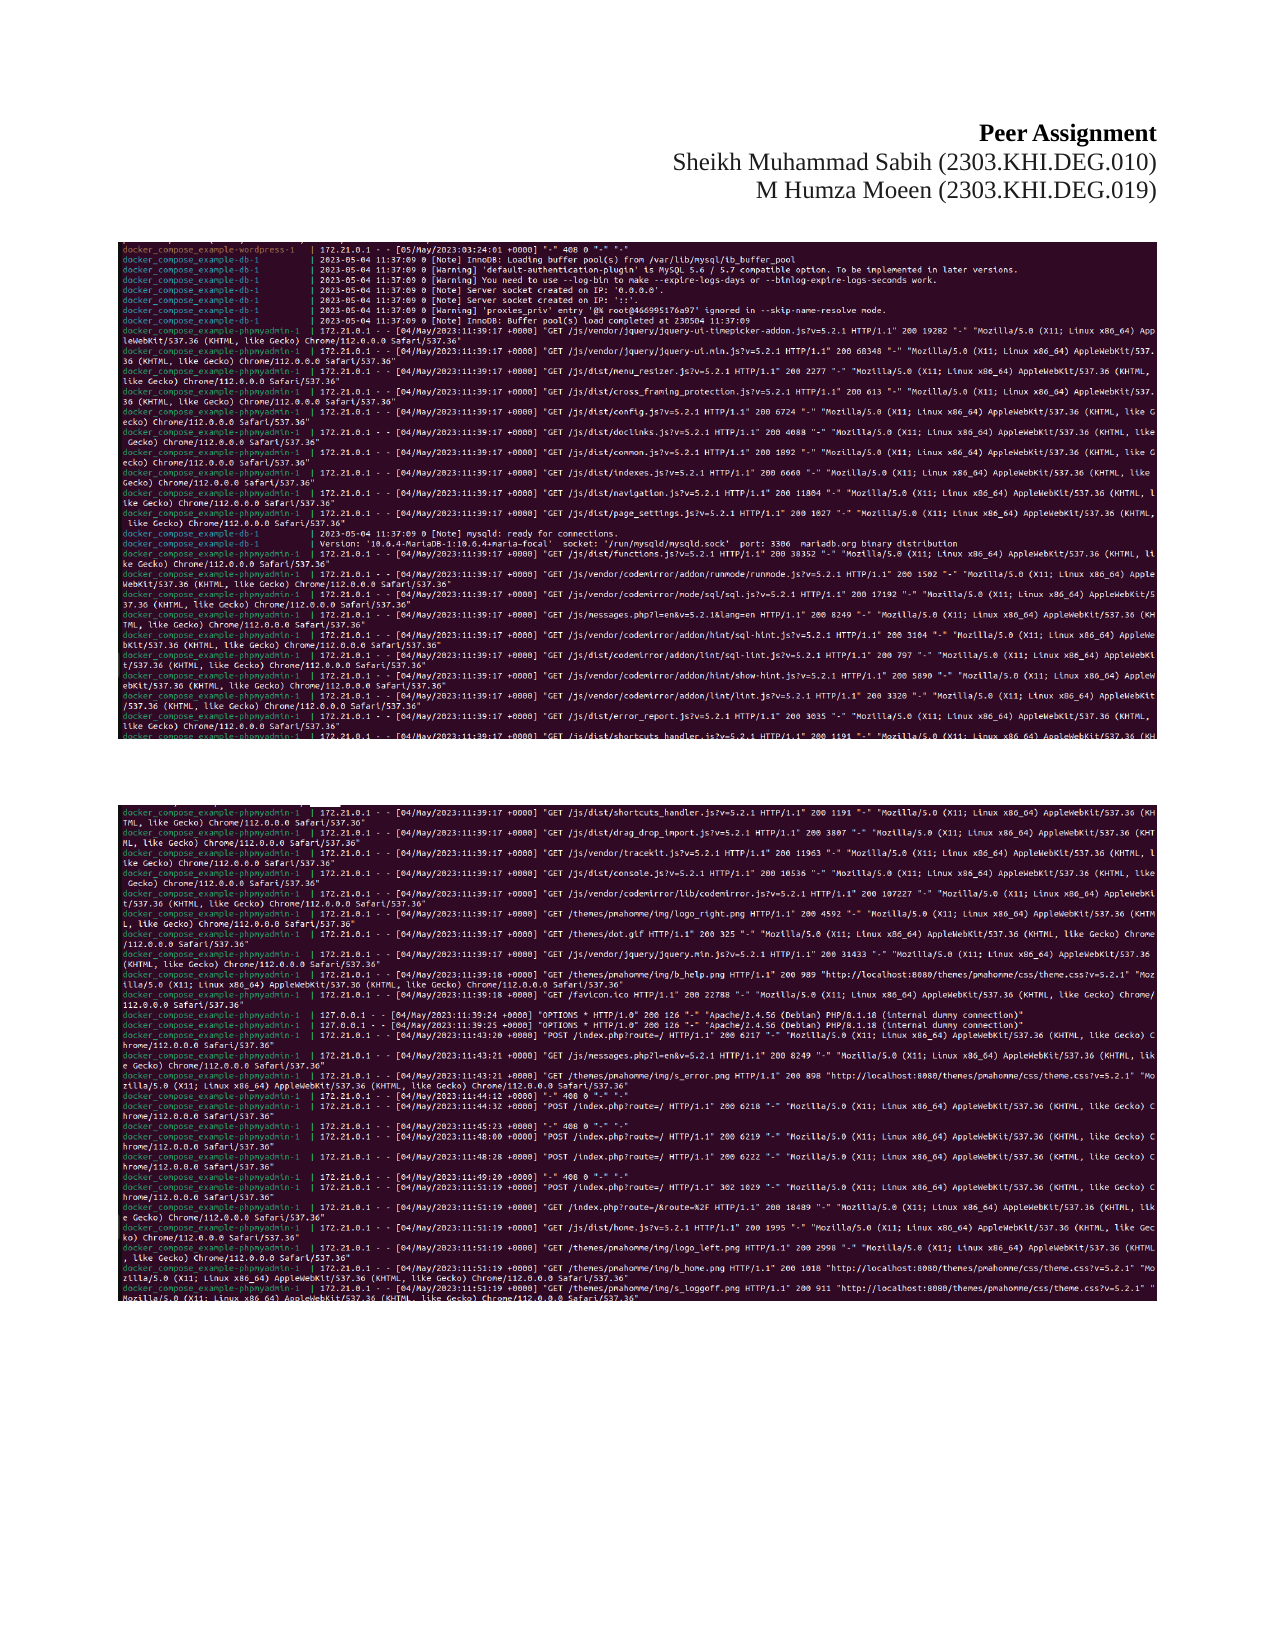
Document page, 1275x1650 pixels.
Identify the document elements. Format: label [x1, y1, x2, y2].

picture [118, 805, 1157, 1301]
picture [118, 242, 1157, 739]
